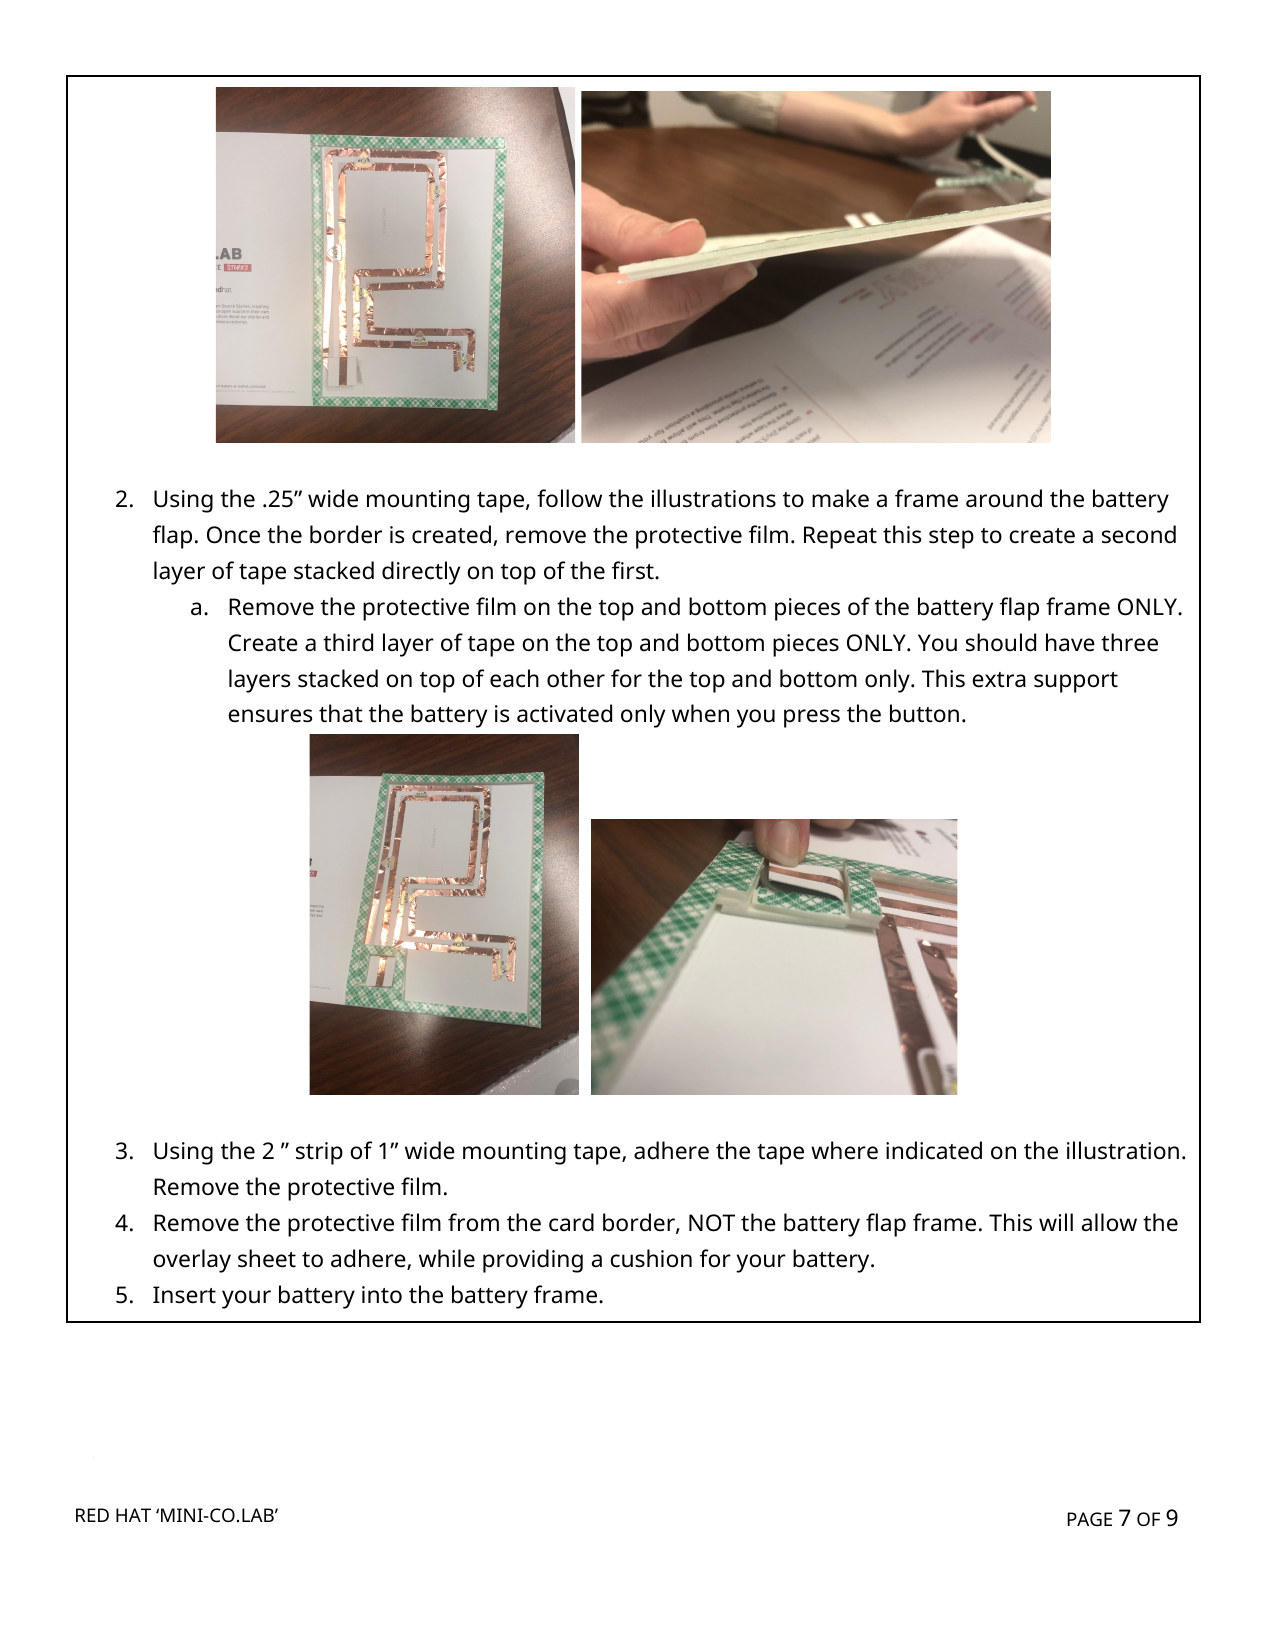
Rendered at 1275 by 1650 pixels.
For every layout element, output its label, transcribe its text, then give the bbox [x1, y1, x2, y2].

picture [309, 734, 579, 1095]
table_cell Create the circuit path Using the double-sided tape, adhere the battery flap to the card base where indicated. Starting with one strip of the copper tape on the underside of the battery flap, follow the illustration to adhere the positive lead along the positive lead line. *Make sure the copper tape starts under the flap, so it will touch the top of the coin cell battery, and wraps around the top of the flap to follow the positive lead line. Double check the demo and photos on Github to make sure this part is correct. Using the second strip of the copper tape, start at the battery and follow the negative lead along the negative line. Position the LEDs Using the illustration, adhere the LED stickers along the circuit. Ensure that the positive and negative sides of the LED’s are aligned with the positive and negative leads. Applaud yourself. You just built a circuit. Test your circuit Position the negative side of the coin cell battery on the diagram, under the battery flap. Press the flap closed, and watch your LEDs light up. LEDs not lighting up? Try the troubleshooting steps listed at the end. Build the support Using the .25” wide mounting tape, follow the illustrations to create a border around the edges of the card base. Once the border is created, remove the protective film. Repeat this step to create a second layer of tape stacked directly on top of the first. Using the .25” wide mounting tape, follow the illustrations to make a frame around the battery flap. Once the border is created, remove the protective film. Repeat this step to create a second layer of tape stacked directly on top of the first. Remove the protective film on the top and bottom pieces of the battery flap frame ONLY. Create a third layer of tape on the top and bottom pieces ONLY. You should have three layers stacked on top of each other for the top and bottom only. This extra support ensures that the battery is activated only when you press the button. Using the 2 ” strip of 1” wide mounting tape, adhere the tape where indicated on the illustration. Remove the protective film. Remove the protective film from the card border, NOT the battery flap frame. This will allow the overlay sheet to adhere, while providing a cushion for your battery. Insert your battery into the battery frame. Double check that your battery and LEDs are still working. Choose your design and adhere the overlay sheet to the card base and support system you just built. Test again that your LEDs light up. Fold the card. The inside is blank for your own message and the back side has the Red Hat CO.LAB logo on it. High five your neighbor. You just built an electronic card. NOTE: if you decide to mail this card, please check your local postal regulations. There may be restrictions on weight and the lithium battery inside your card. [68, 77, 1199, 1321]
picture [591, 819, 958, 1095]
picture [581, 91, 1051, 443]
